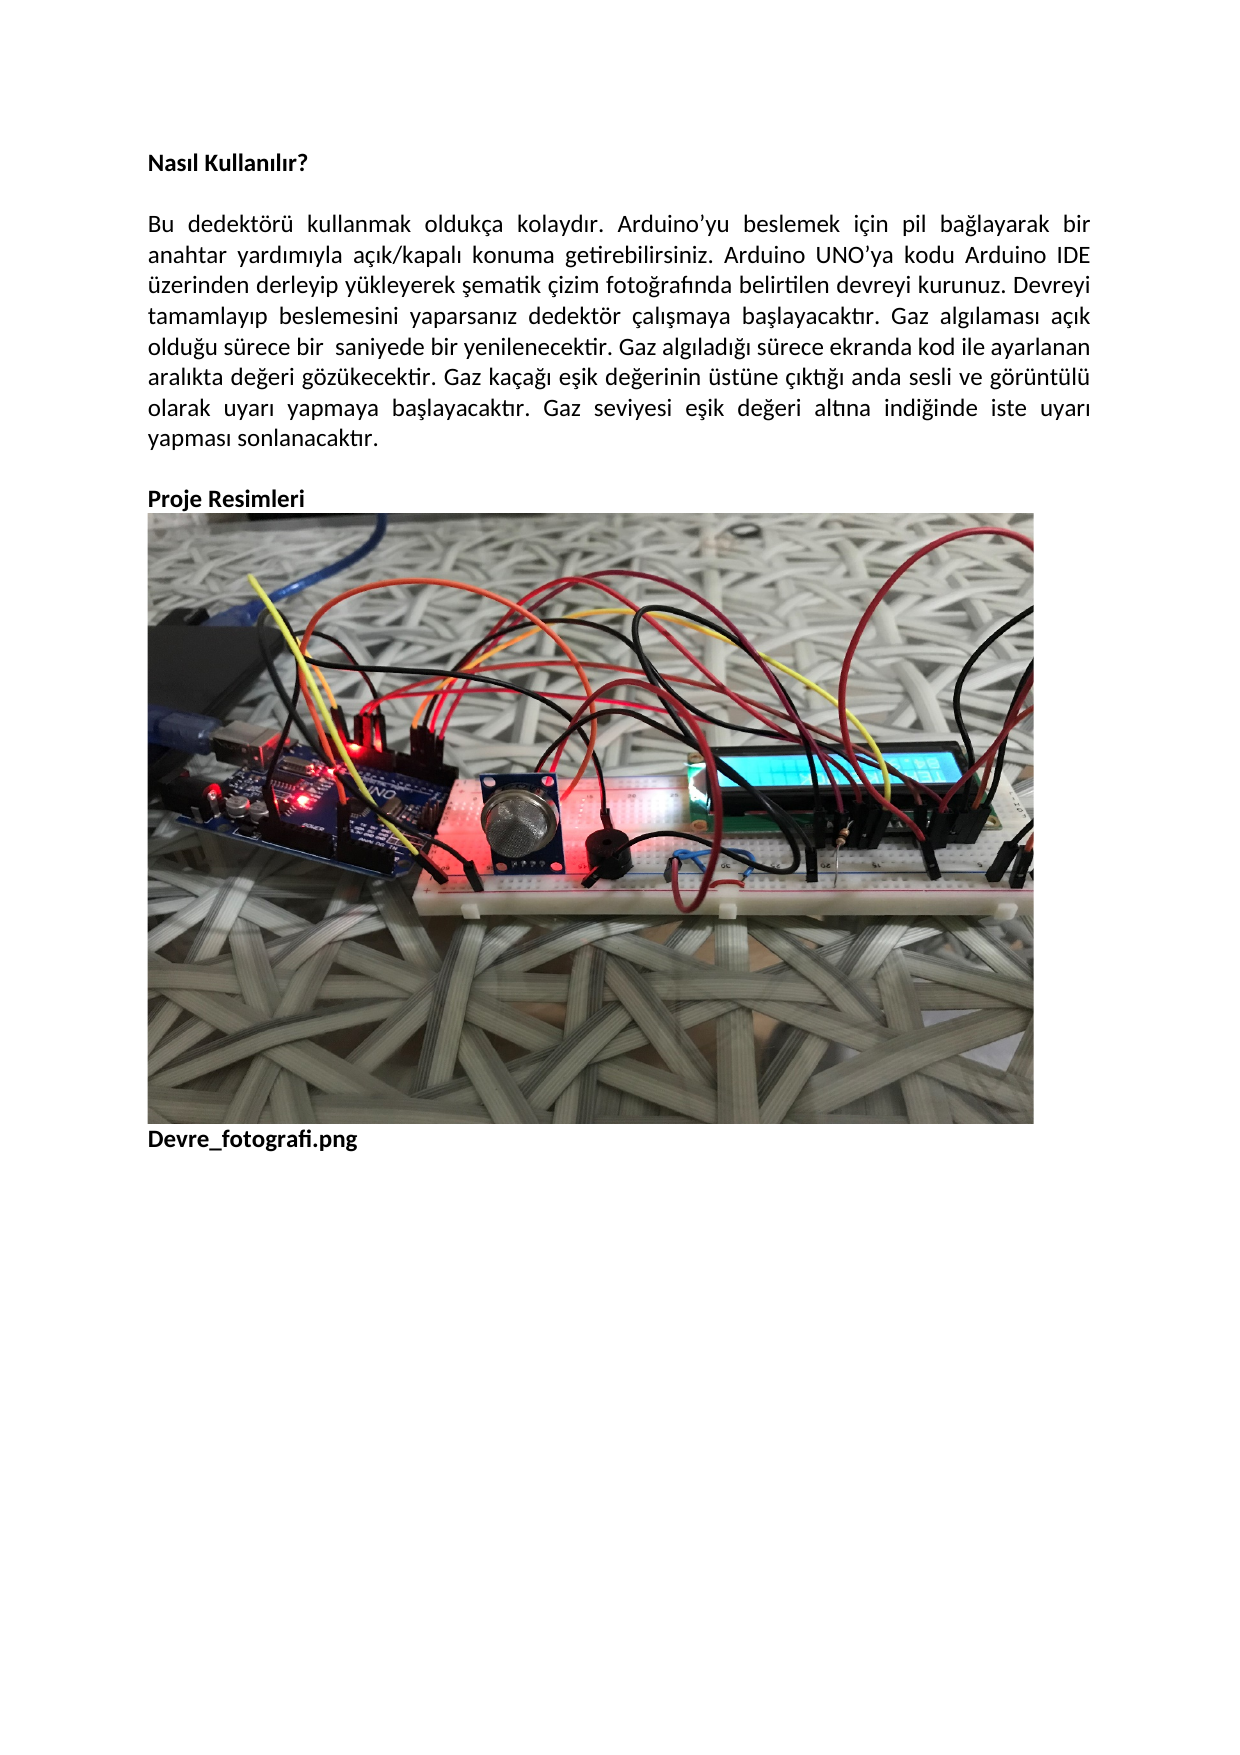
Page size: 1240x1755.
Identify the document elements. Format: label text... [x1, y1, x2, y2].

text Nasıl Kullanılır? [148, 148, 1092, 178]
text Proje Resimleri [148, 483, 1092, 514]
text Devre_fotografi.png [148, 1123, 1092, 1154]
text Bu dedektörü kullanmak oldukça kolaydır. Arduino’yu beslemek için pil bağlayarak bir anahtar yardımıyla açık/kapalı konuma getirebilirsiniz. Arduino UNO’ya kodu Arduino IDE üzerinden derleyip yükleyerek şematik çizim fotoğrafında belirtilen devreyi kurunuz. Devreyi tamamlayıp beslemesini yaparsanız dedektör çalışmaya başlayacaktır. Gaz algılaması açık olduğu sürece bir saniyede bir yenilenecektir. Gaz algıladığı sürece ekranda kod ile ayarlanan aralıkta değeri gözükecektir. Gaz kaçağı eşik değerinin üstüne çıktığı anda sesli ve görüntülü olarak uyarı yapmaya başlayacaktır. Gaz seviyesi eşik değeri altına indiğinde iste uyarı yapması sonlanacaktır. [148, 209, 1092, 453]
